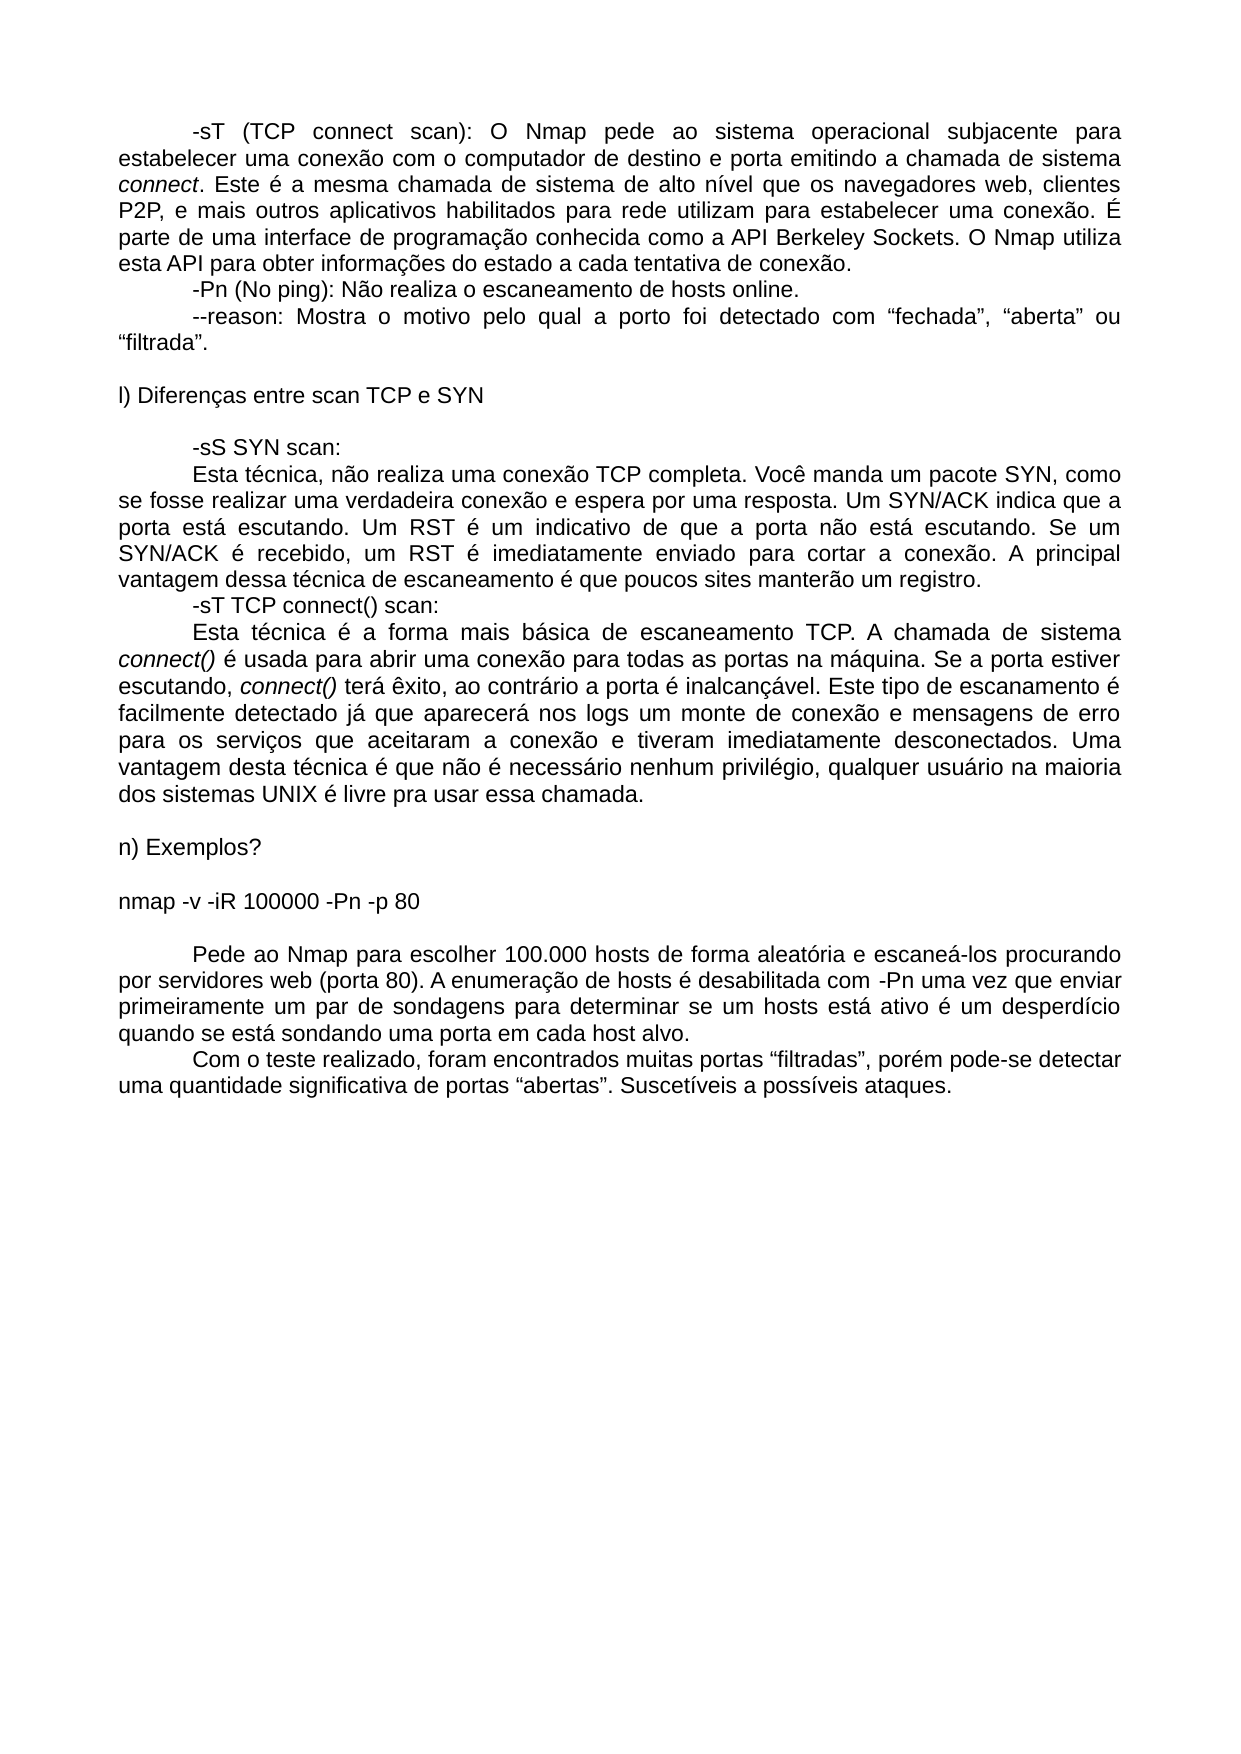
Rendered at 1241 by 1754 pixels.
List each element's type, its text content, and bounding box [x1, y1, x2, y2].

text Pede ao Nmap para escolher 100.000 hosts de forma aleatória e escaneá-los procurando por servidores web (porta 80). A enumeração de hosts é desabilitada com -Pn uma vez que enviar primeiramente um par de sondagens para determinar se um hosts está ativo é um desperdício quando se está sondando uma porta em cada host alvo. [118, 941, 1122, 1046]
text --reason: Mostra o motivo pelo qual a porto foi detectado com “fechada”, “aberta” ou “filtrada”. [118, 303, 1122, 355]
text Com o teste realizado, foram encontrados muitas portas “filtradas”, porém pode-se detectar uma quantidade significativa de portas “abertas”. Suscetíveis a possíveis ataques. [118, 1046, 1122, 1099]
text l) Diferenças entre scan TCP e SYN [118, 382, 1122, 408]
text nmap -v -iR 100000 -Pn -p 80 [118, 888, 1122, 914]
text n) Exemplos? [118, 834, 1122, 861]
text -Pn (No ping): Não realiza o escaneamento de hosts online. [118, 276, 1122, 303]
text Esta técnica é a forma mais básica de escaneamento TCP. A chamada de sistema connect() é usada para abrir uma conexão para todas as portas na máquina. Se a porta estiver escutando, connect() terá êxito, ao contrário a porta é inalcançável. Este tipo de escanamento é facilmente detectado já que aparecerá nos logs um monte de conexão e mensagens de erro para os serviços que aceitaram a conexão e tiveram imediatamente desconectados. Uma vantagem desta técnica é que não é necessário nenhum privilégio, qualquer usuário na maioria dos sistemas UNIX é livre pra usar essa chamada. [118, 619, 1122, 807]
text -sT TCP connect() scan: [118, 592, 1122, 619]
text Esta técnica, não realiza uma conexão TCP completa. Você manda um pacote SYN, como se fosse realizar uma verdadeira conexão e espera por uma resposta. Um SYN/ACK indica que a porta está escutando. Um RST é um indicativo de que a porta não está escutando. Se um SYN/ACK é recebido, um RST é imediatamente enviado para cortar a conexão. A principal vantagem dessa técnica de escaneamento é que poucos sites manterão um registro. [118, 461, 1122, 592]
text -sT (TCP connect scan): O Nmap pede ao sistema operacional subjacente para estabelecer uma conexão com o computador de destino e porta emitindo a chamada de sistema connect. Este é a mesma chamada de sistema de alto nível que os navegadores web, clientes P2P, e mais outros aplicativos habilitados para rede utilizam para estabelecer uma conexão. É parte de uma interface de programação conhecida como a API Berkeley Sockets. O Nmap utiliza esta API para obter informações do estado a cada tentativa de conexão. [118, 118, 1122, 276]
text -sS SYN scan: [118, 434, 1122, 461]
